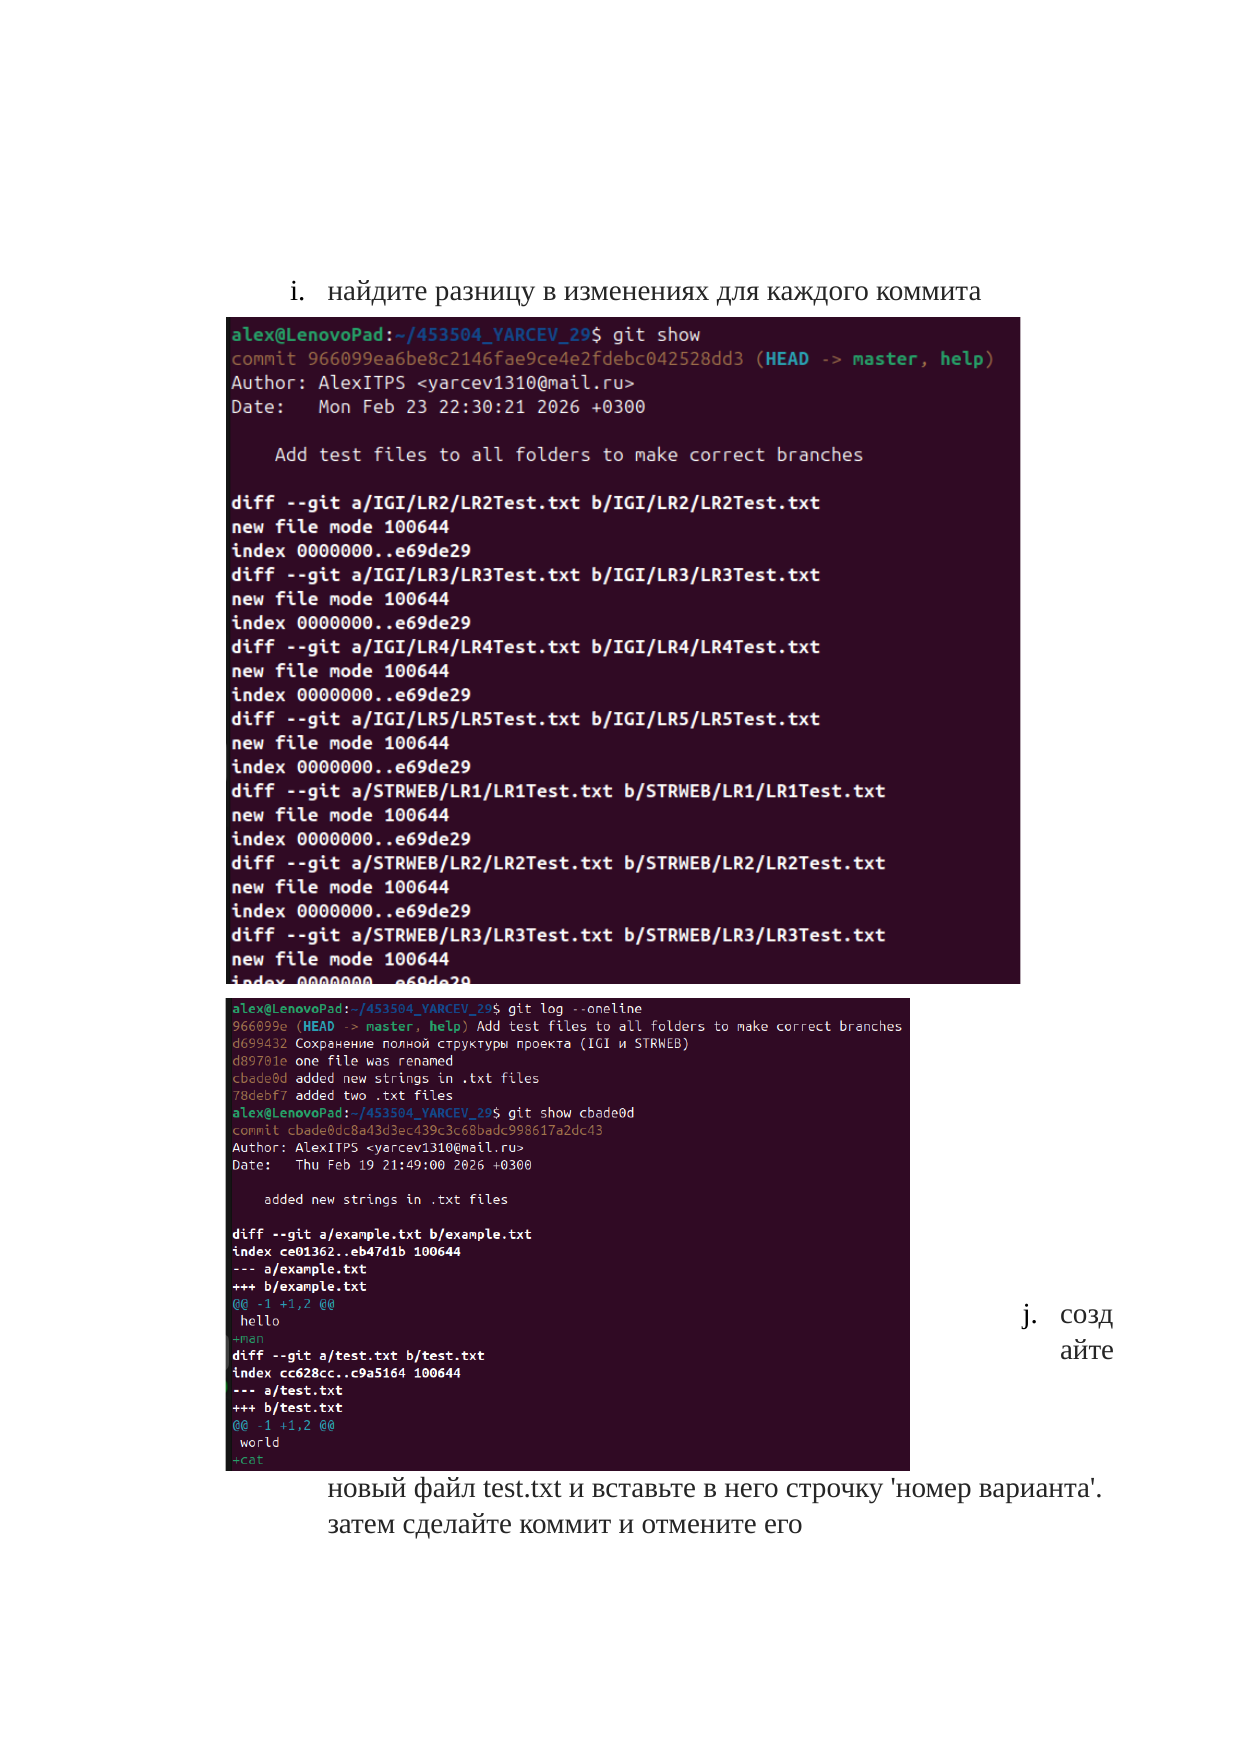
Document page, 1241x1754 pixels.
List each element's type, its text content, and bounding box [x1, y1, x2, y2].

picture [225, 998, 910, 1471]
list найдите разницу в изменениях для каждого коммита [290, 273, 1122, 307]
list создайте новый файл test.txt и вставьте в него строчку 'номер варианта'. затем сделайте коммит и отмените его [290, 1296, 1122, 1540]
picture [226, 317, 1021, 984]
